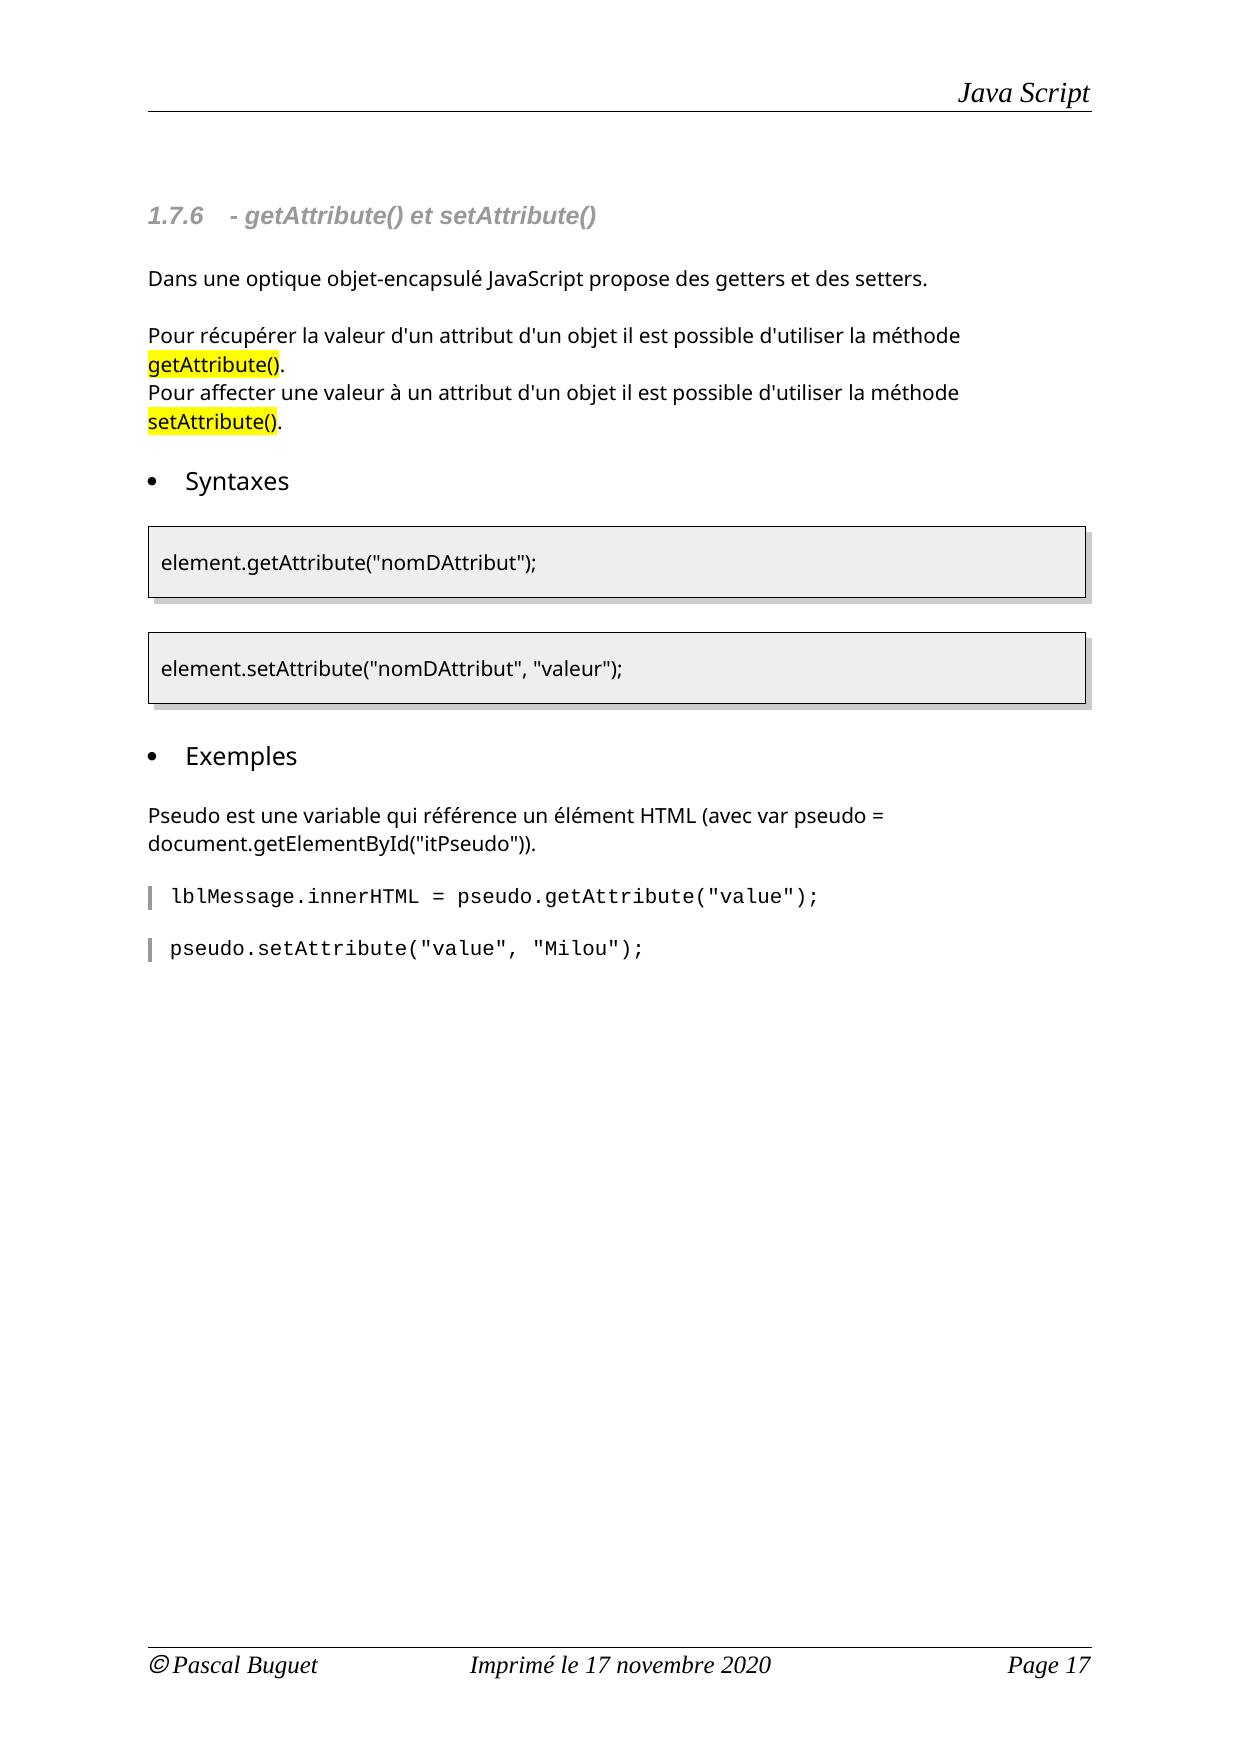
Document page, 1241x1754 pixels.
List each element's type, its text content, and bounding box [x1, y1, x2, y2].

text Pseudo est une variable qui référence un élément HTML (avec var pseudo = document.getElementById("itPseudo")). [148, 801, 1092, 858]
text Pour récupérer la valeur d'un attribut d'un objet il est possible d'utiliser la méthode getAttribute(). [148, 321, 1092, 378]
subtitle - getAttribute() et setAttribute() [148, 201, 1092, 230]
list Syntaxes [148, 464, 1092, 498]
text element.getAttribute("nomDAttribut"); [149, 527, 1085, 597]
text element.setAttribute("nomDAttribut", "valeur"); [149, 633, 1085, 703]
text pseudo.setAttribute("value", "Milou"); [152, 938, 1092, 962]
text Dans une optique objet-encapsulé JavaScript propose des getters et des setters. [148, 264, 1092, 293]
text Pour affecter une valeur à un attribut d'un objet il est possible d'utiliser la méthode setAttribute(). [148, 378, 1092, 435]
list Exemples [148, 738, 1092, 772]
text lblMessage.innerHTML = pseudo.getAttribute("value"); [152, 886, 1092, 910]
